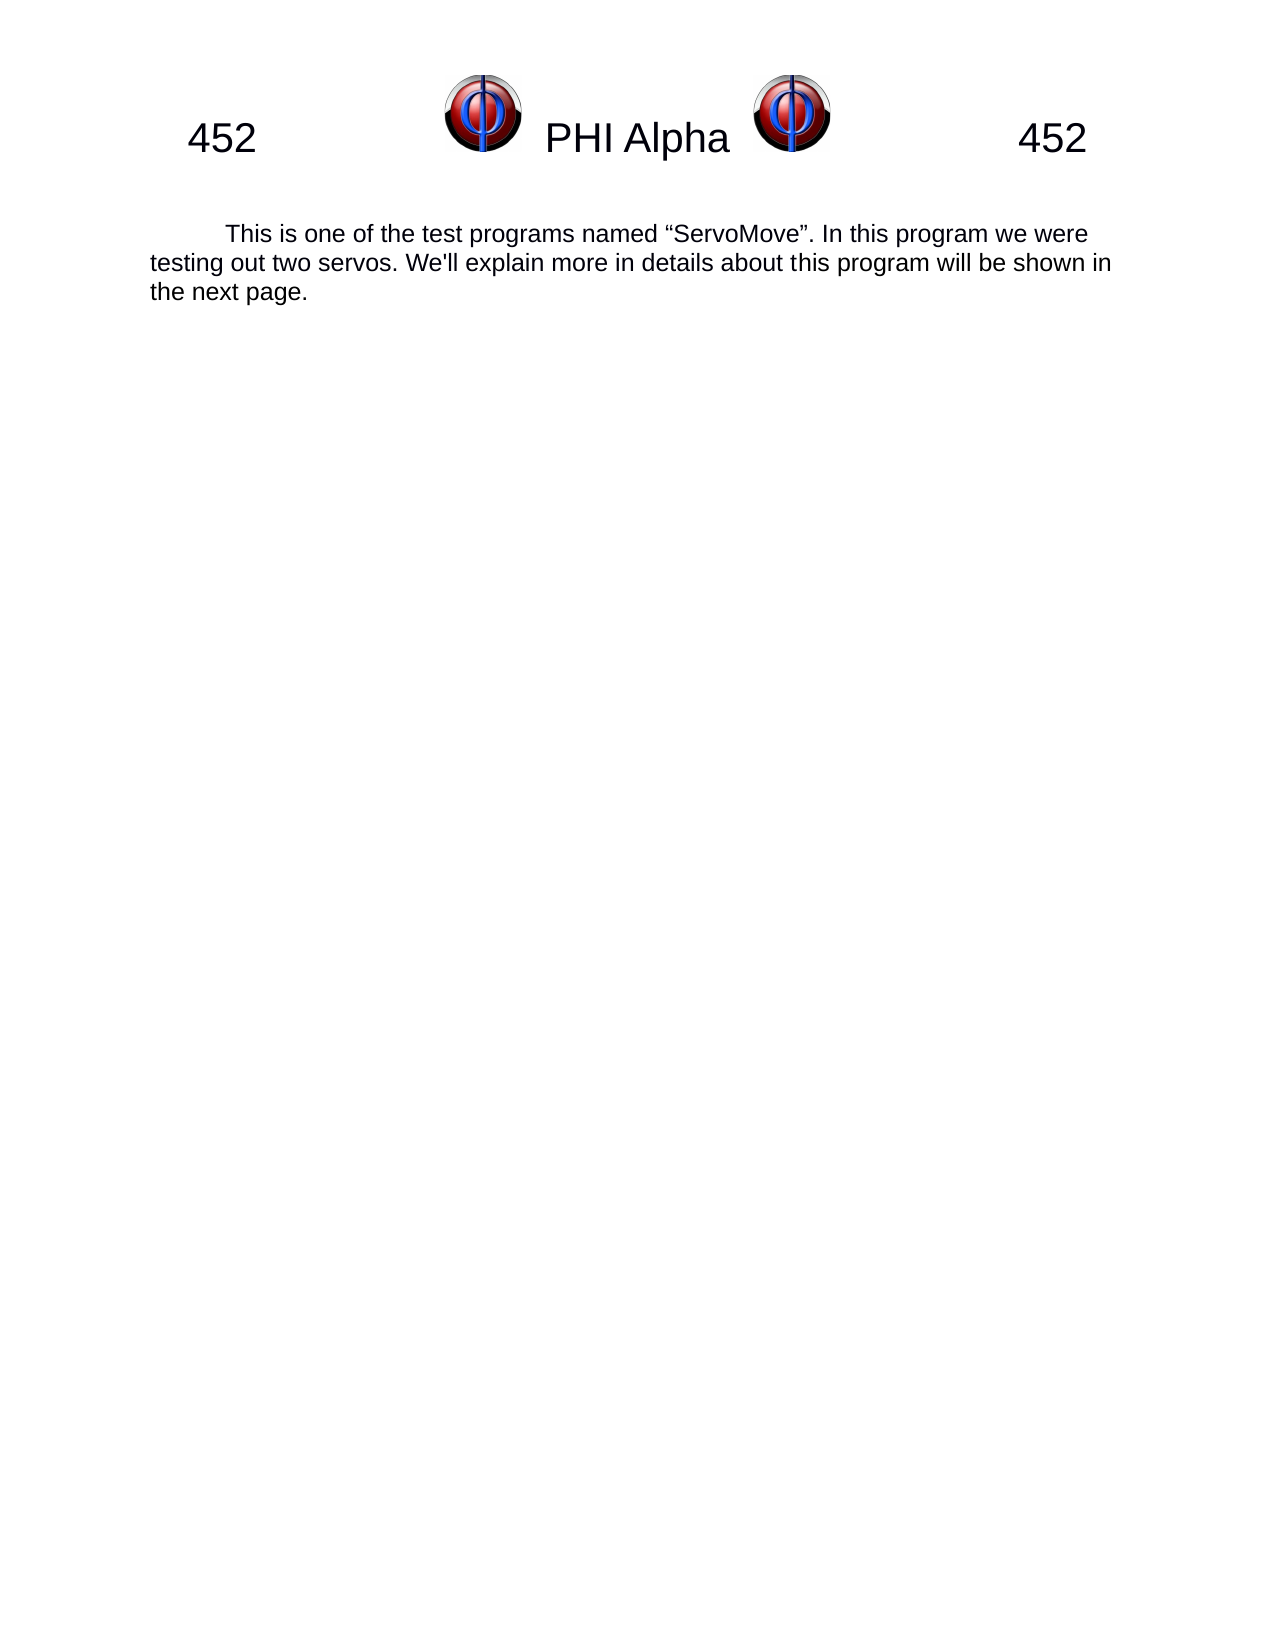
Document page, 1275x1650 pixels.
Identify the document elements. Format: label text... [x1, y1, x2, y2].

text This is one of the test programs named “ServoMove”. In this program we were testing out two servos. We'll explain more in details about this program will be shown in the next page. [150, 219, 1125, 305]
picture [444, 75, 522, 152]
picture [753, 75, 831, 152]
